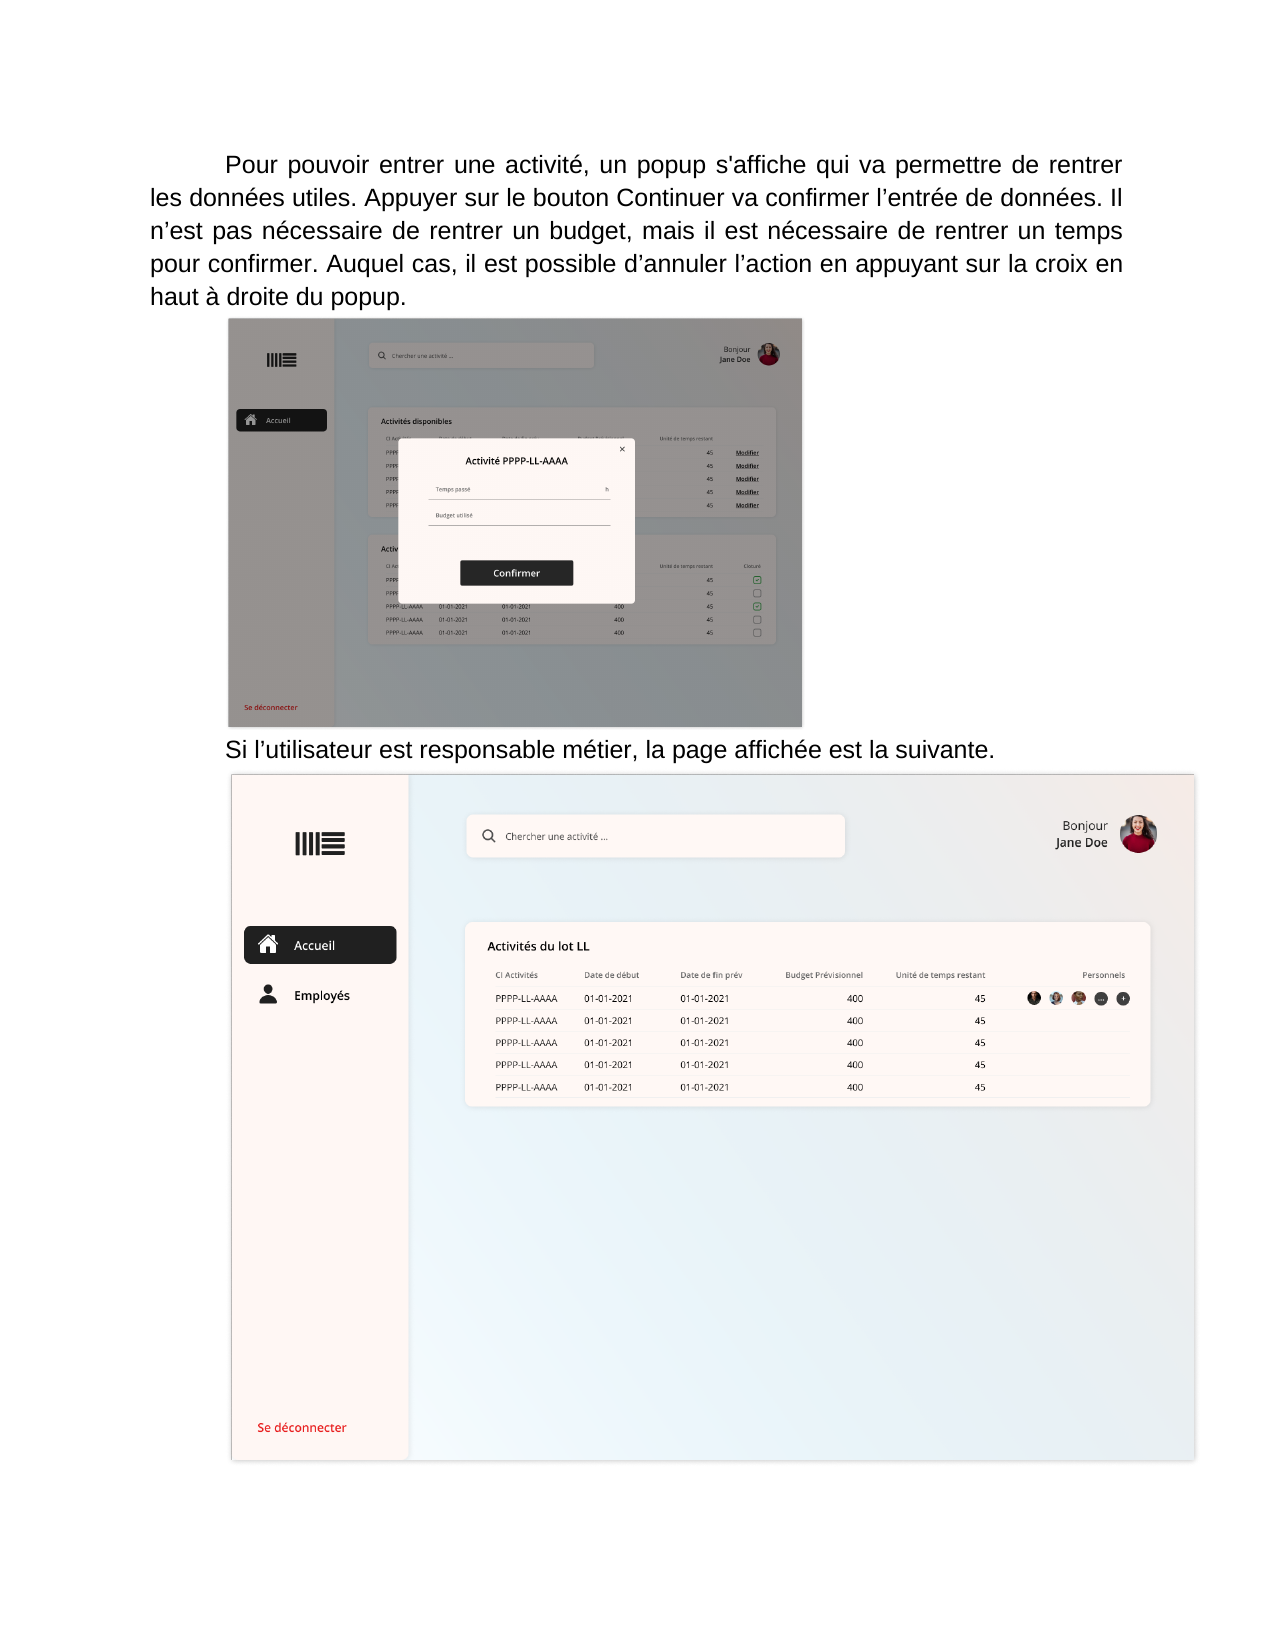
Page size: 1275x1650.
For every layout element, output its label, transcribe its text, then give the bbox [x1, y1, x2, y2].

text Si l’utilisateur est responsable métier, la page affichée est la suivante. [150, 735, 1125, 764]
picture [225, 768, 1200, 1467]
text Pour pouvoir entrer une activité, un popup s'affiche qui va permettre de rentrer les données utiles. Appuyer sur le bouton Continuer va confirmer l’entrée de données. Il n’est pas nécessaire de rentrer un budget, mais il est nécessaire de rentrer un temps pour confirmer. Auquel cas, il est possible d’annuler l’action en appuyant sur la croix en haut à droite du popup. [150, 150, 1125, 311]
picture [225, 315, 806, 731]
